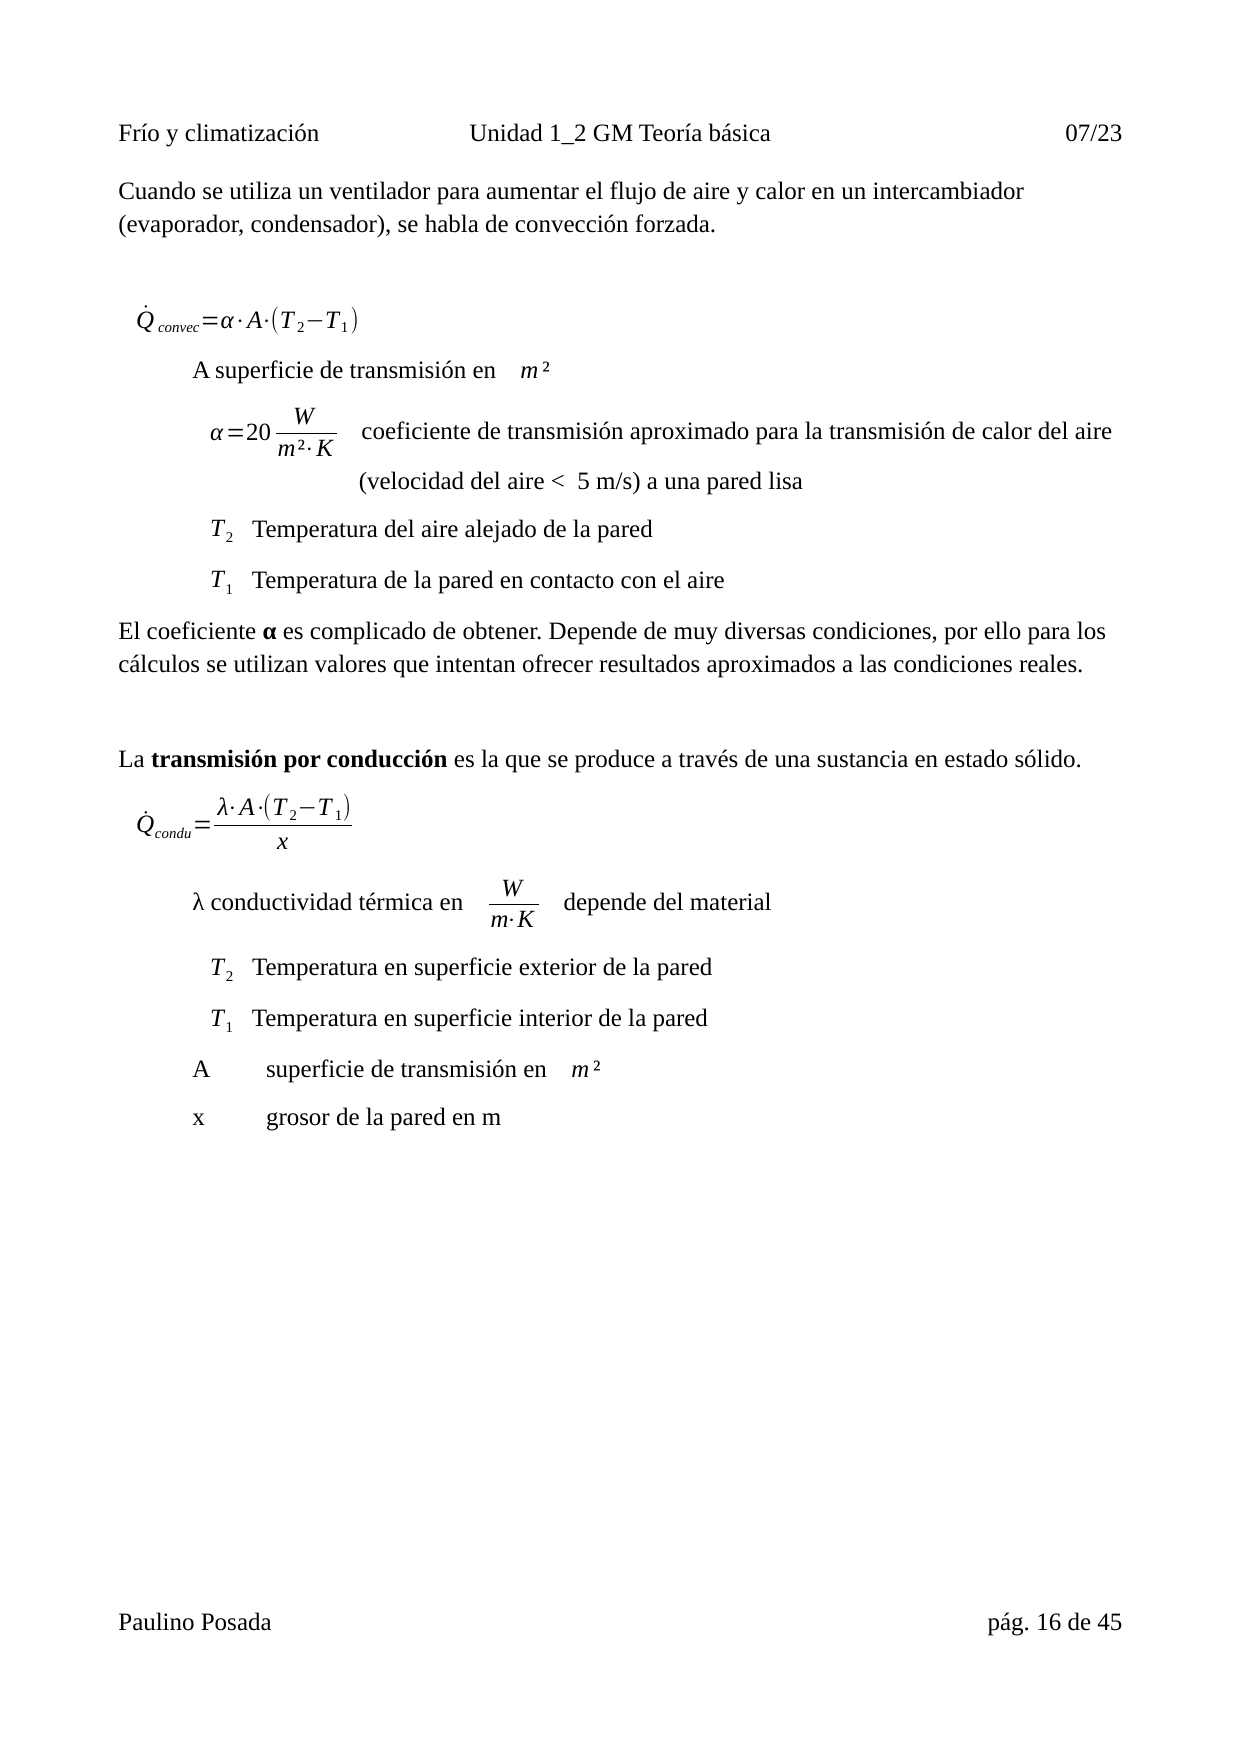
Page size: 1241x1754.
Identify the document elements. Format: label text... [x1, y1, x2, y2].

text Temperatura de la pared en contacto con el aire [118, 565, 1122, 597]
text Temperatura en superficie interior de la pared [118, 1003, 1122, 1036]
text λ conductividad térmica en depende del material [118, 874, 1122, 933]
text Temperatura en superficie exterior de la pared [118, 952, 1122, 984]
text El coeficiente α es complicado de obtener. Depende de muy diversas condiciones, por ello para los cálculos se utilizan valores que intentan ofrecer resultados aproximados a las condiciones reales. [118, 616, 1122, 678]
text La transmisión por conducción es la que se produce a través de una sustancia en estado sólido. [118, 744, 1122, 773]
text x grosor de la pared en m [118, 1102, 1122, 1131]
text Cuando se utiliza un ventilador para aumentar el flujo de aire y calor en un intercambiador (evaporador, condensador), se habla de convección forzada. [118, 176, 1122, 238]
text A superficie de transmisión en [118, 1054, 1122, 1083]
text coeficiente de transmisión aproximado para la transmisión de calor del aire (velocidad del aire < 5 m/s) a una pared lisa [118, 403, 1122, 495]
text A superficie de transmisión en [118, 355, 1122, 384]
text Temperatura del aire alejado de la pared [118, 514, 1122, 546]
